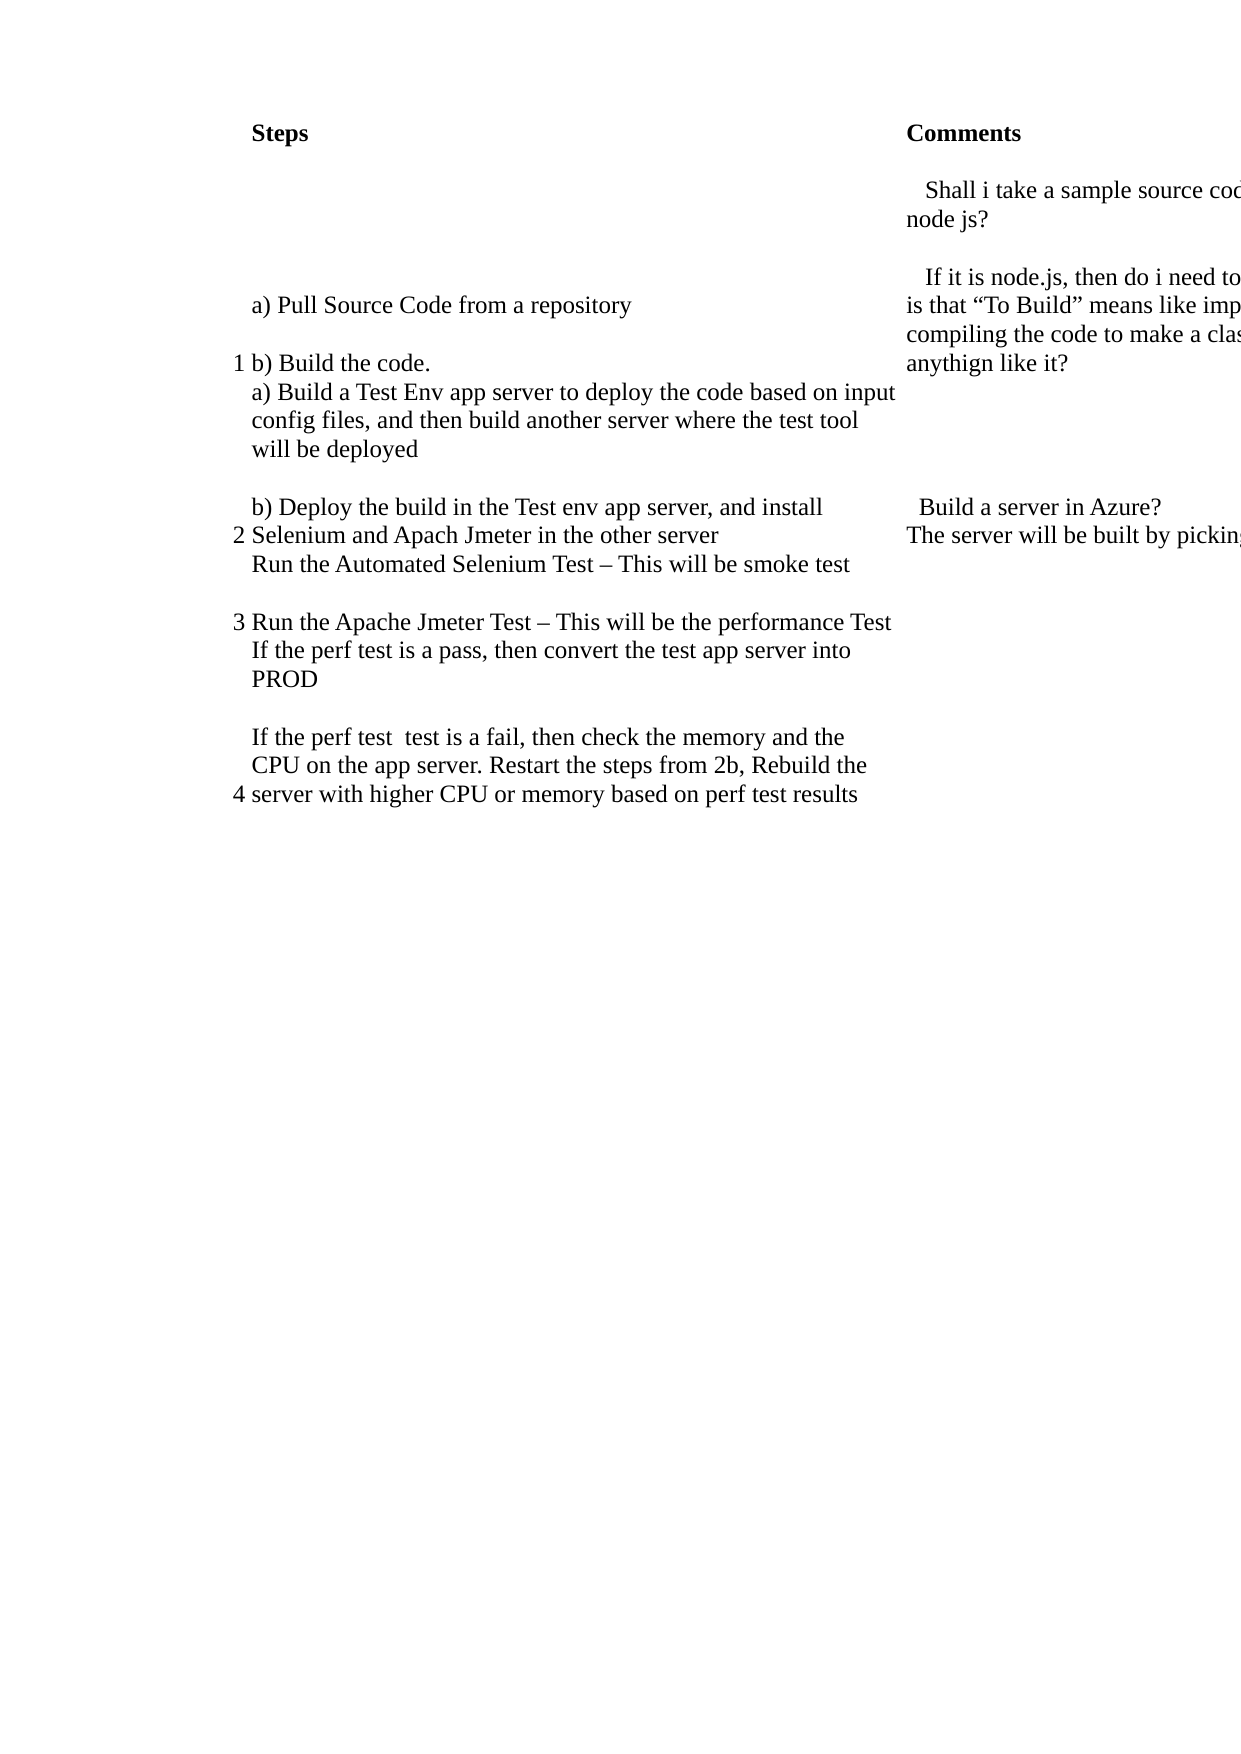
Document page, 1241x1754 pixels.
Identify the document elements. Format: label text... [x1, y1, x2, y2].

table_cell Run the Automated Selenium Test – This will be smoke test Run the Apache Jmeter Test – This will be the performance Test [248, 549, 903, 636]
table_cell 4 [112, 636, 248, 808]
table_cell a) Build a Test Env app server to deploy the code based on input config files, and then build another server where the test tool will be deployed b) Deploy the build in the Test env app server, and install Selenium and Apach Jmeter in the other server [248, 377, 903, 549]
table_cell 1 [112, 147, 248, 377]
table_cell Build a server in Azure? The server will be built by picking specifications in a config file [903, 377, 1240, 549]
table_cell 3 [112, 549, 248, 636]
table_cell 2 [112, 377, 248, 549]
table_cell [903, 636, 1240, 808]
table_cell Shall i take a sample source code favailable for free – something simple in node js? If it is node.js, then do i need to build it? What i mean is – myy undestanding is that “To Build” means like importing all required packages and then compiling the code to make a class file, alley? In case of node.js is there anythign like it? [903, 147, 1240, 377]
table_header Comments [903, 118, 1240, 147]
table_header Steps [248, 118, 903, 147]
table_cell [903, 549, 1240, 636]
table_cell If the perf test is a pass, then convert the test app server into PROD If the perf test test is a fail, then check the memory and the CPU on the app server. Restart the steps from 2b, Rebuild the server with higher CPU or memory based on perf test results [248, 636, 903, 808]
table_header [112, 118, 248, 147]
table_cell a) Pull Source Code from a repository b) Build the code. [248, 147, 903, 377]
